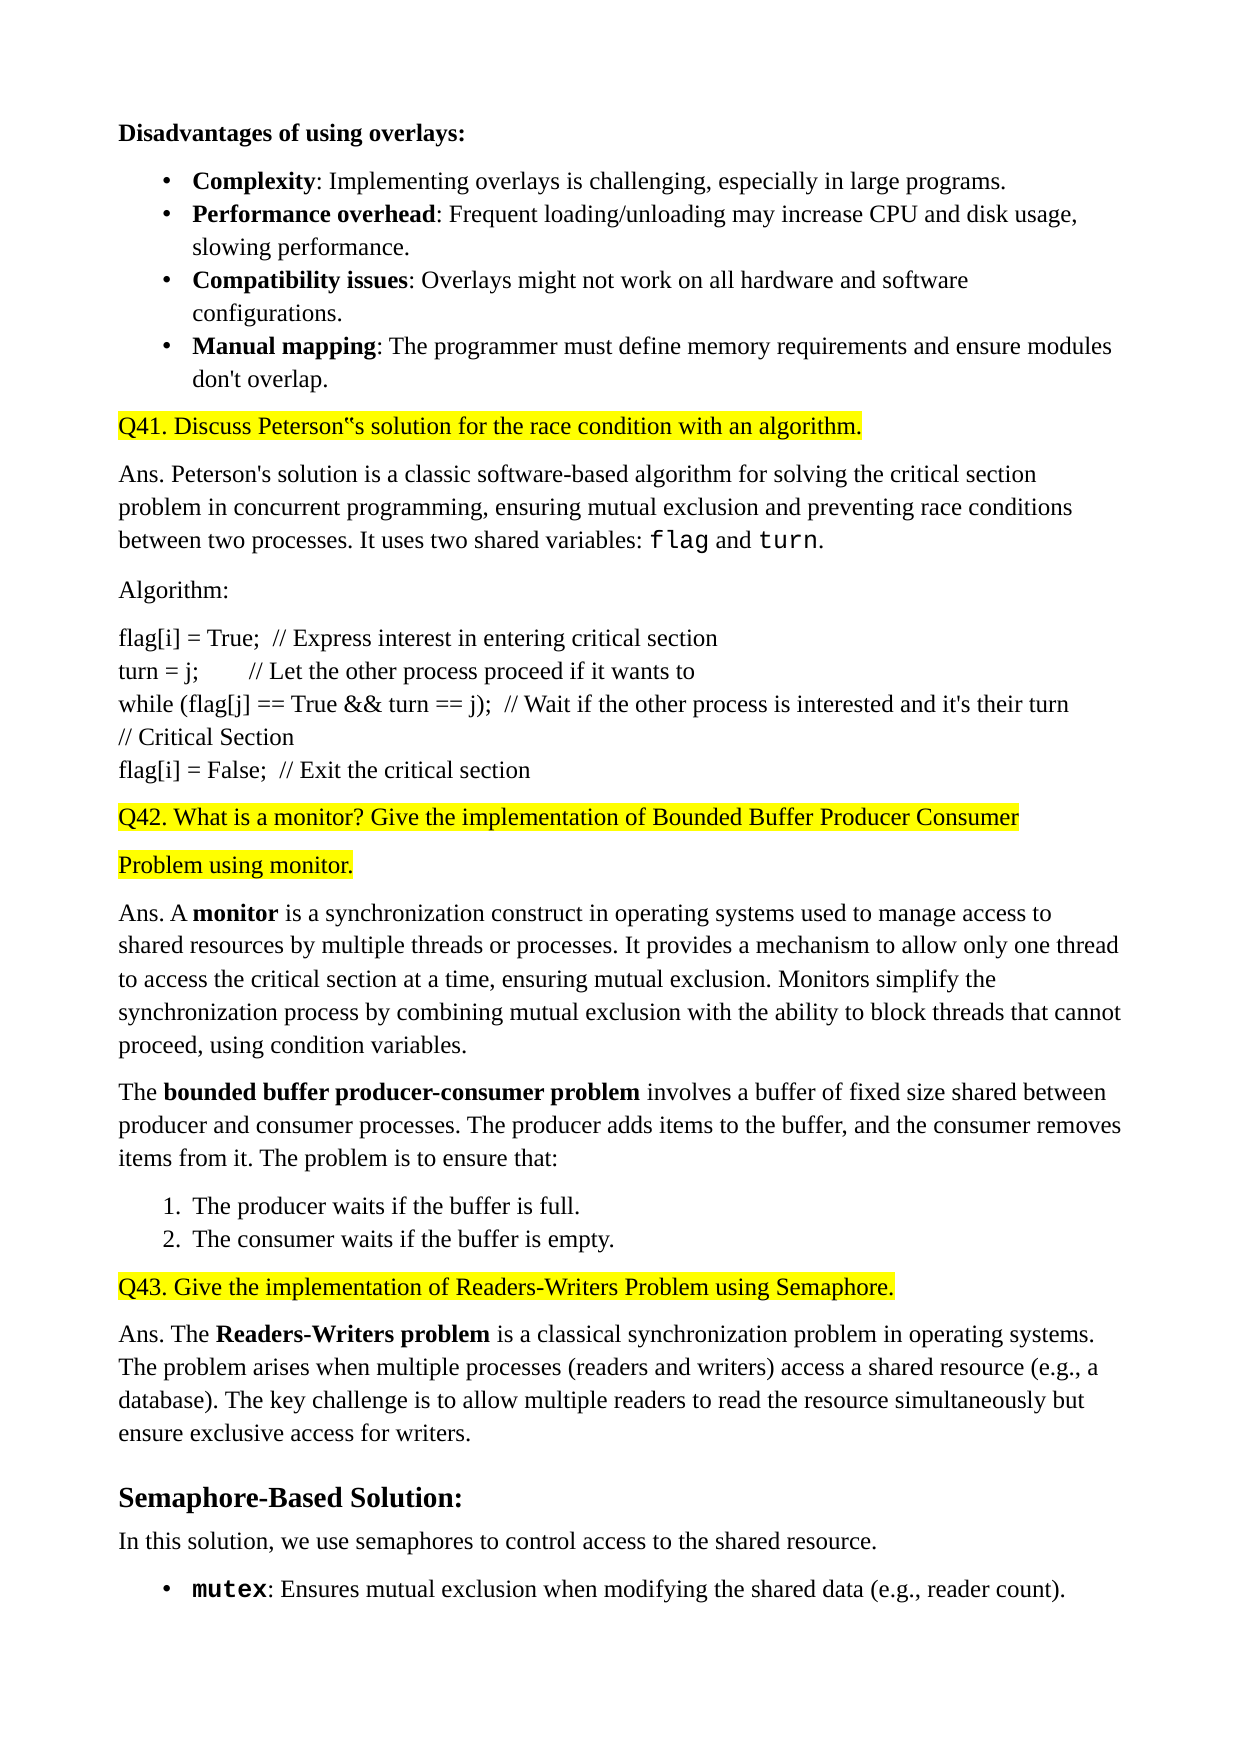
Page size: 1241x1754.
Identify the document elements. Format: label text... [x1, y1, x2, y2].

list Compatibility issues: Overlays might not work on all hardware and software configurations. [162, 265, 1122, 327]
text Ans. The Readers-Writers problem is a classical synchronization problem in operating systems. The problem arises when multiple processes (readers and writers) access a shared resource (e.g., a database). The key challenge is to allow multiple readers to read the resource simultaneously but ensure exclusive access for writers. [118, 1319, 1122, 1447]
text Q42. What is a monitor? Give the implementation of Bounded Buffer Producer Consumer [118, 802, 1122, 831]
text Problem using monitor. [118, 850, 1122, 879]
text Disadvantages of using overlays: [118, 118, 1122, 147]
text flag[i] = True; // Express interest in entering critical section turn = j; // Let the other process proceed if it wants to while (flag[j] == True && turn == j); // Wait if the other process is interested and it's their turn // Critical Section flag[i] = False; // Exit the critical section [118, 623, 1122, 783]
subtitle Semaphore-Based Solution: [118, 1480, 1122, 1514]
list The producer waits if the buffer is full. [162, 1191, 1122, 1220]
list Manual mapping: The programmer must define memory requirements and ensure modules don't overlap. [162, 331, 1122, 393]
list Complexity: Implementing overlays is challenging, especially in large programs. [162, 166, 1122, 194]
text Ans. A monitor is a synchronization construct in operating systems used to manage access to shared resources by multiple threads or processes. It provides a mechanism to allow only one thread to access the critical section at a time, ensuring mutual exclusion. Monitors simplify the synchronization process by combining mutual exclusion with the ability to block threads that cannot proceed, using condition variables. [118, 898, 1122, 1058]
list Performance overhead: Frequent loading/unloading may increase CPU and disk usage, slowing performance. [162, 199, 1122, 261]
text Q43. Give the implementation of Readers-Writers Problem using Semaphore. [118, 1272, 1122, 1300]
text The bounded buffer producer-consumer problem involves a buffer of fixed size shared between producer and consumer processes. The producer adds items to the buffer, and the consumer removes items from it. The problem is to ensure that: [118, 1077, 1122, 1172]
text Ans. Peterson's solution is a classic software-based algorithm for solving the critical section problem in concurrent programming, ensuring mutual exclusion and preventing race conditions between two processes. It uses two shared variables: flag and turn. [118, 459, 1122, 556]
text Algorithm: [118, 575, 1122, 604]
list mutex: Ensures mutual exclusion when modifying the shared data (e.g., reader count). [162, 1574, 1122, 1605]
list The consumer waits if the buffer is empty. [162, 1224, 1122, 1253]
text Q41. Discuss Peterson‟s solution for the race condition with an algorithm. [118, 411, 1122, 440]
text In this solution, we use semaphores to control access to the shared resource. [118, 1526, 1122, 1555]
